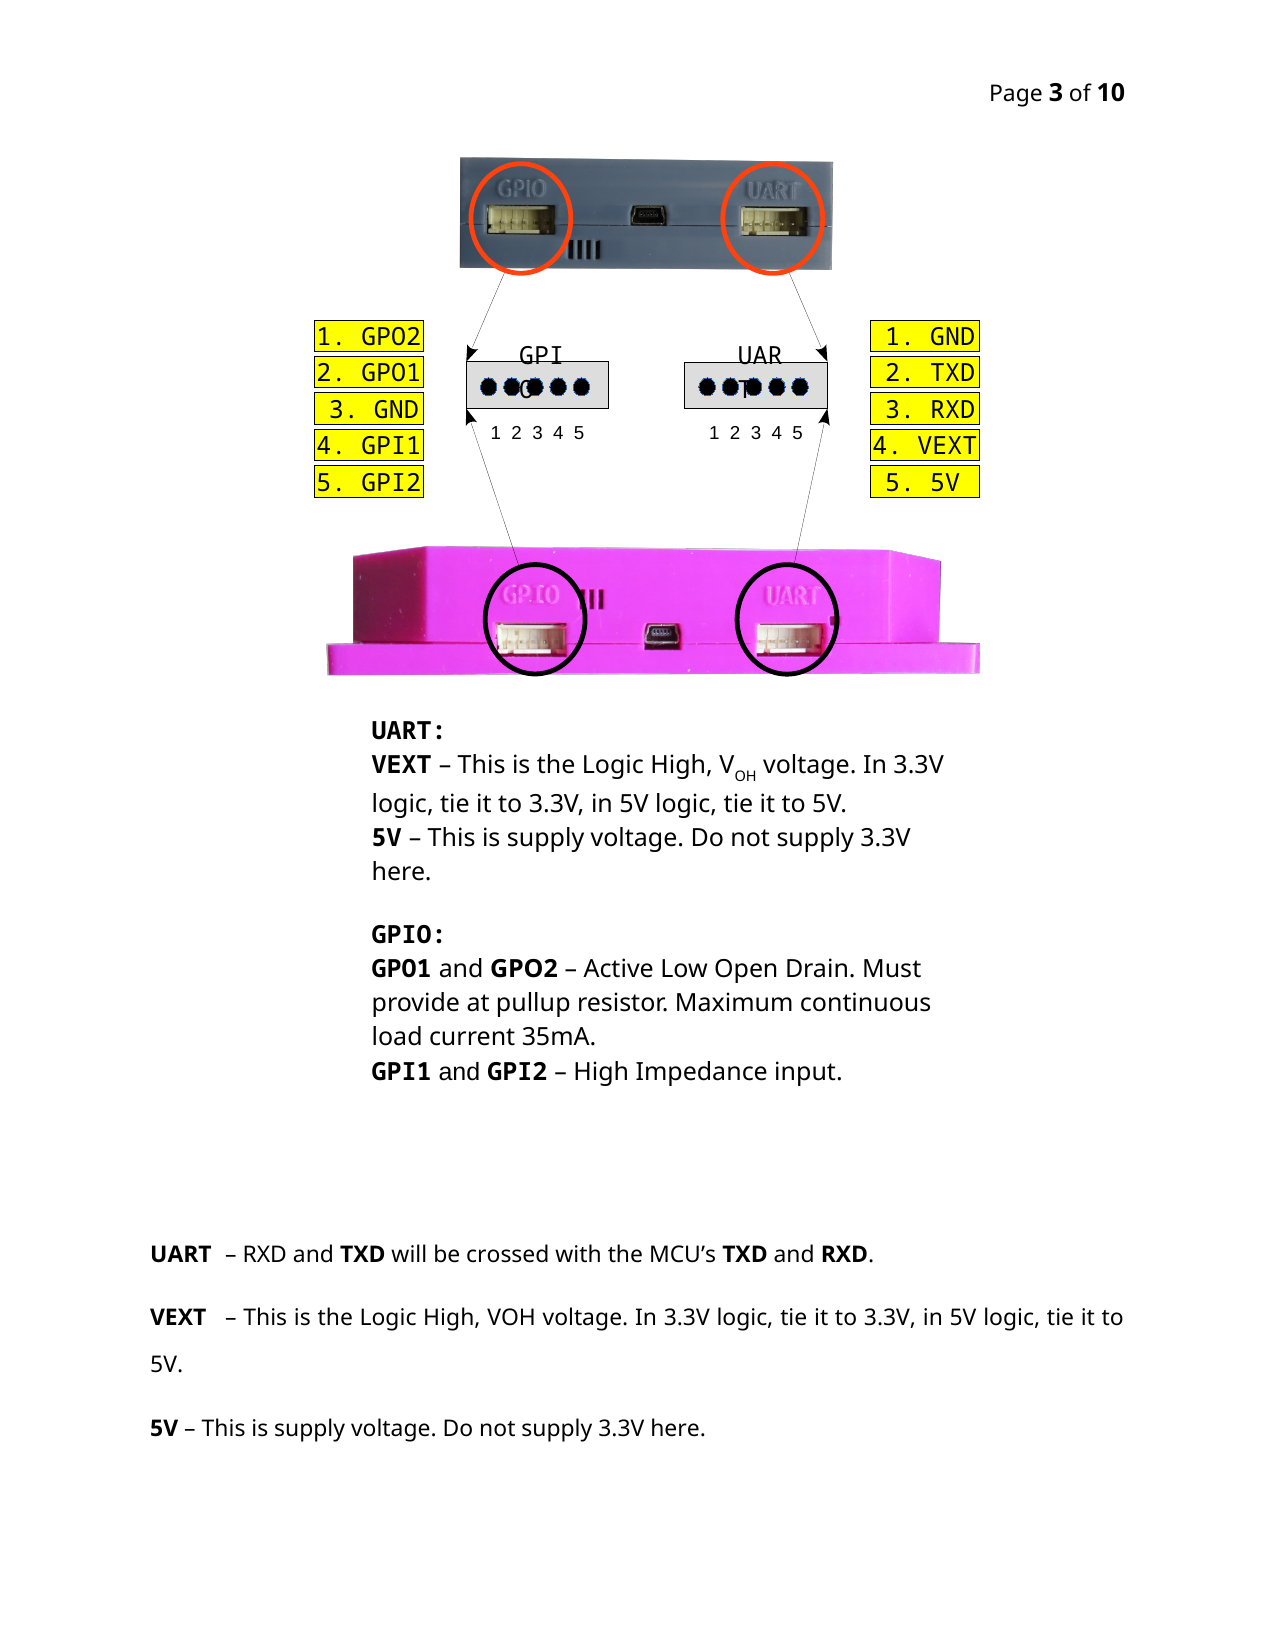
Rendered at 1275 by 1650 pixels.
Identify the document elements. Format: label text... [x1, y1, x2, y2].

text 5V – This is supply voltage. Do not supply 3.3V here. [150, 1411, 1125, 1443]
picture [740, 568, 834, 671]
text UART – RXD and TXD will be crossed with the MCU’s TXD and RXD. [150, 1237, 1125, 1269]
picture [474, 167, 568, 270]
text VEXT – This is the Logic High, VOH voltage. In 3.3V logic, tie it to 3.3V, in 5V logic, tie it to 5V. [150, 1301, 1125, 1379]
picture [278, 523, 1012, 700]
picture [488, 568, 582, 671]
picture [441, 123, 861, 294]
picture [726, 167, 820, 270]
